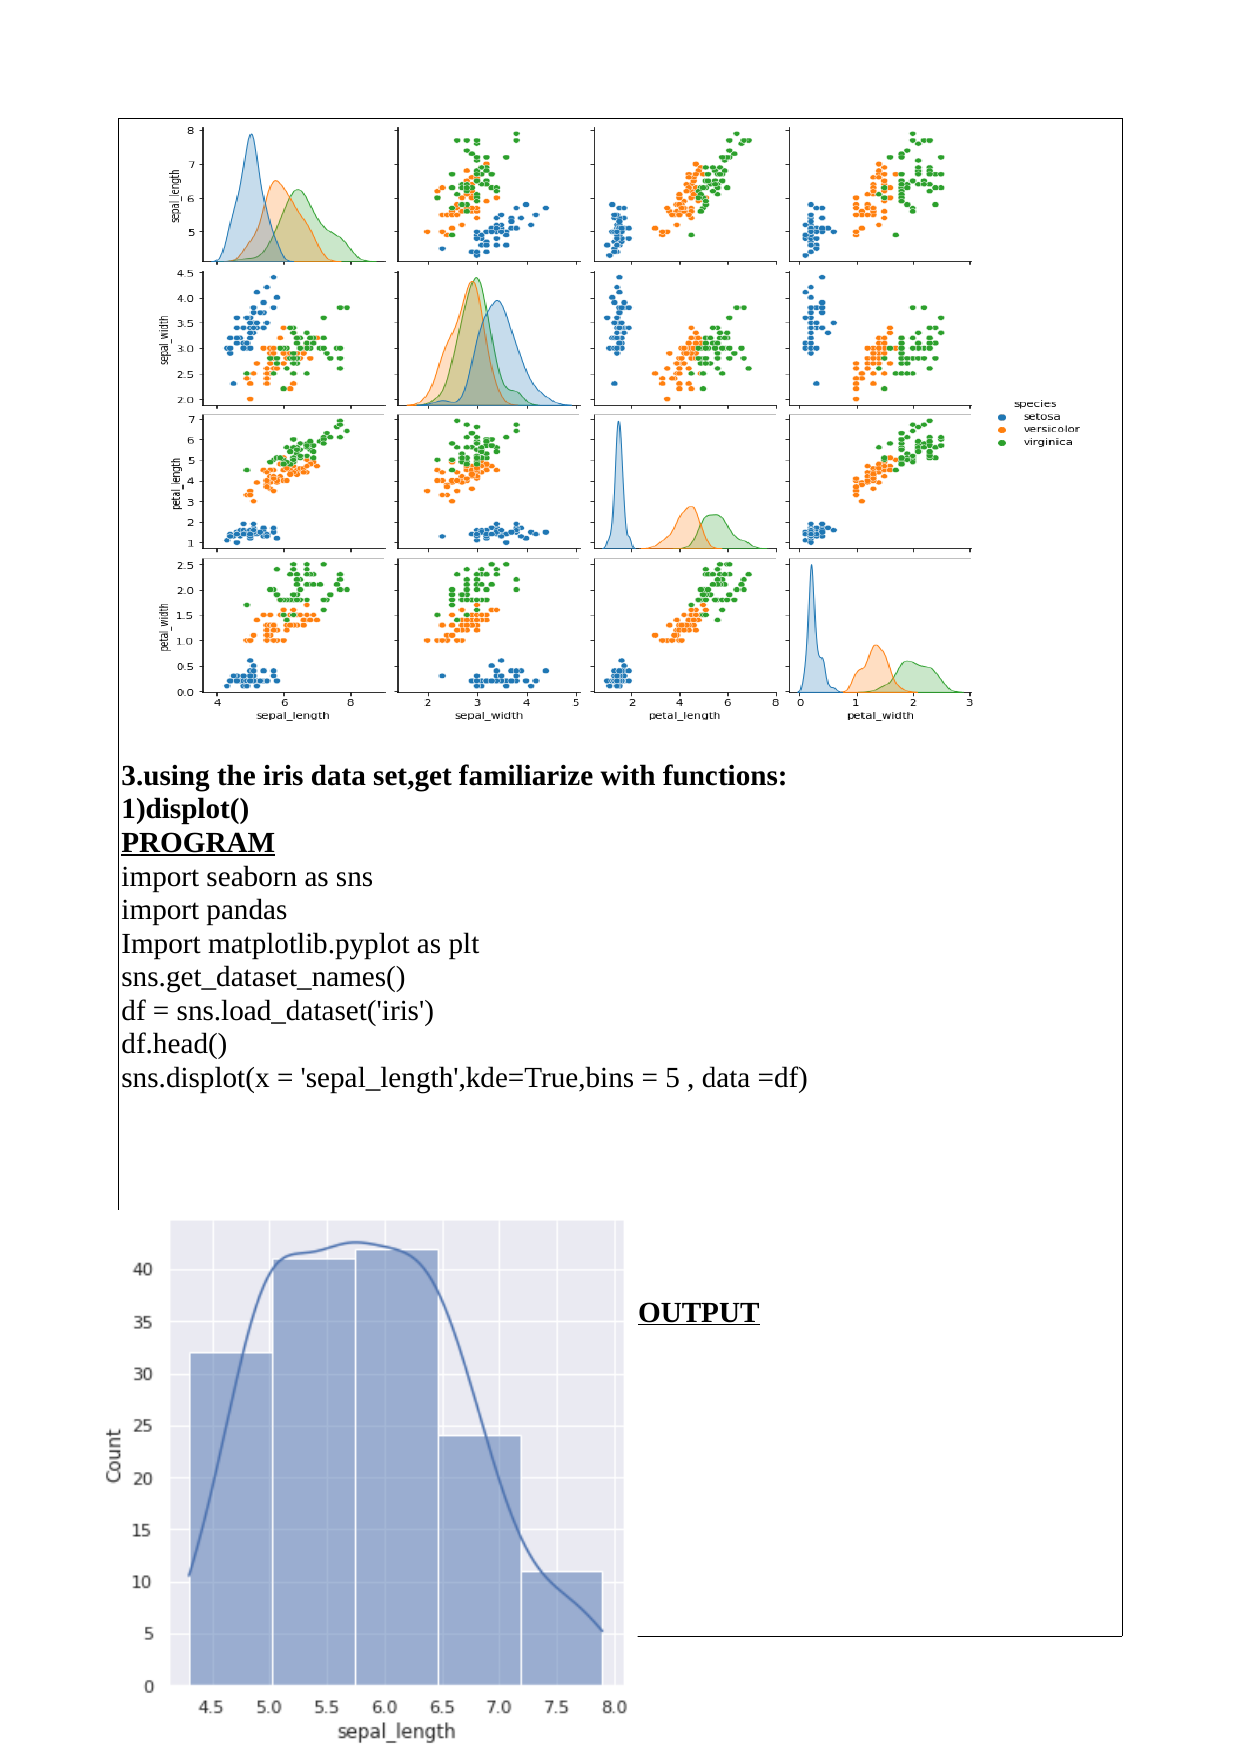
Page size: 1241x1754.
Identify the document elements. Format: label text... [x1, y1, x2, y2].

text sns.get_dataset_names() [121, 959, 1119, 993]
text PROGRAM [121, 825, 1119, 859]
text Import matplotlib.pyplot as plt [121, 926, 1119, 959]
text df.head() [121, 1026, 1119, 1060]
text 3.using the iris data set,get familiarize with functions: [121, 758, 1119, 792]
text import pandas [121, 892, 1119, 926]
picture [94, 1210, 638, 1754]
text import seaborn as sns [121, 859, 1119, 892]
text 1)displot() [121, 792, 1119, 825]
picture [150, 121, 1091, 725]
text sns.displot(x = 'sepal_length',kde=True,bins = 5 , data =df) [121, 1060, 1119, 1093]
text df = sns.load_dataset('iris') [121, 993, 1119, 1026]
text OUTPUT [638, 1295, 1119, 1328]
